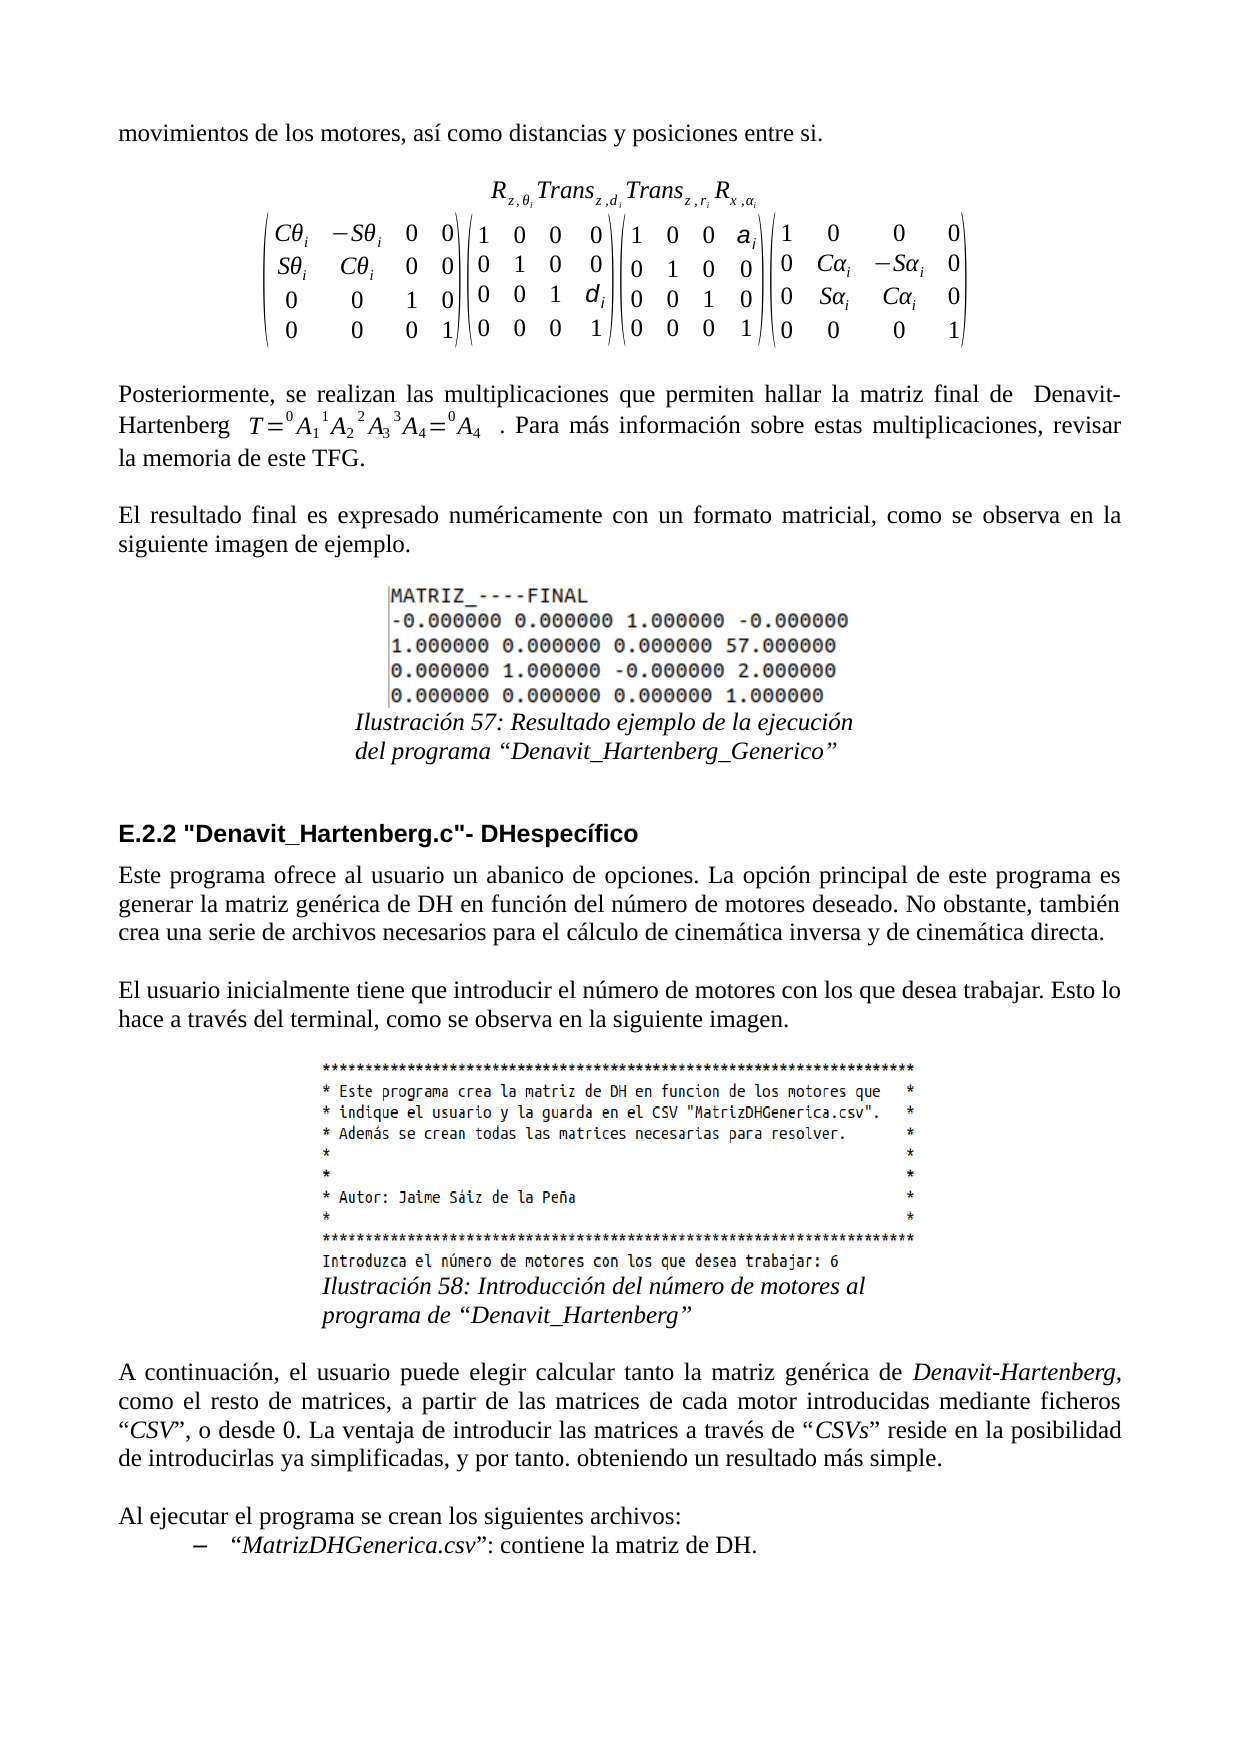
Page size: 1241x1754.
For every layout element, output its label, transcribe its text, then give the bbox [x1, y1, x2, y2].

list “MatrizDHGenerica.csv”: contiene la matriz de DH. [193, 1530, 1122, 1558]
text Ilustración 57: Resultado ejemplo de la ejecución del programa “Denavit_Hartenberg_Generico” [355, 599, 885, 765]
text Al ejecutar el programa se crean los siguientes archivos: [118, 1501, 1122, 1530]
text movimientos de los motores, así como distancias y posiciones entre si. [118, 118, 1122, 147]
text Posteriormente, se realizan las multiplicaciones que permiten hallar la matriz final de Denavit-Hartenberg. Para más información sobre estas multiplicaciones, revisar la memoria de este TFG. [118, 379, 1122, 471]
text Ilustración 58: Introducción del número de motores al programa de “Denavit_Hartenberg” [322, 1272, 918, 1328]
subtitle E.2.2 "Denavit_Hartenberg.c"- DHespecífico [118, 819, 1122, 847]
text El usuario inicialmente tiene que introducir el número de motores con los que desea trabajar. Esto lo hace a través del terminal, como se observa en la siguiente imagen. [118, 975, 1122, 1032]
text Este programa ofrece al usuario un abanico de opciones. La opción principal de este programa es generar la matriz genérica de DH en función del número de motores deseado. No obstante, también crea una serie de archivos necesarios para el cálculo de cinemática inversa y de cinemática directa. [118, 860, 1122, 946]
text A continuación, el usuario puede elegir calcular tanto la matriz genérica de Denavit-Hartenberg, como el resto de matrices, a partir de las matrices de cada motor introducidas mediante ficheros “CSV”, o desde 0. La ventaja de introducir las matrices a través de “CSVs” reside en la posibilidad de introducirlas ya simplificadas, y por tanto. obteniendo un resultado más simple. [118, 1357, 1122, 1472]
text El resultado final es expresado numéricamente con un formato matricial, como se observa en la siguiente imagen de ejemplo. [118, 500, 1122, 558]
